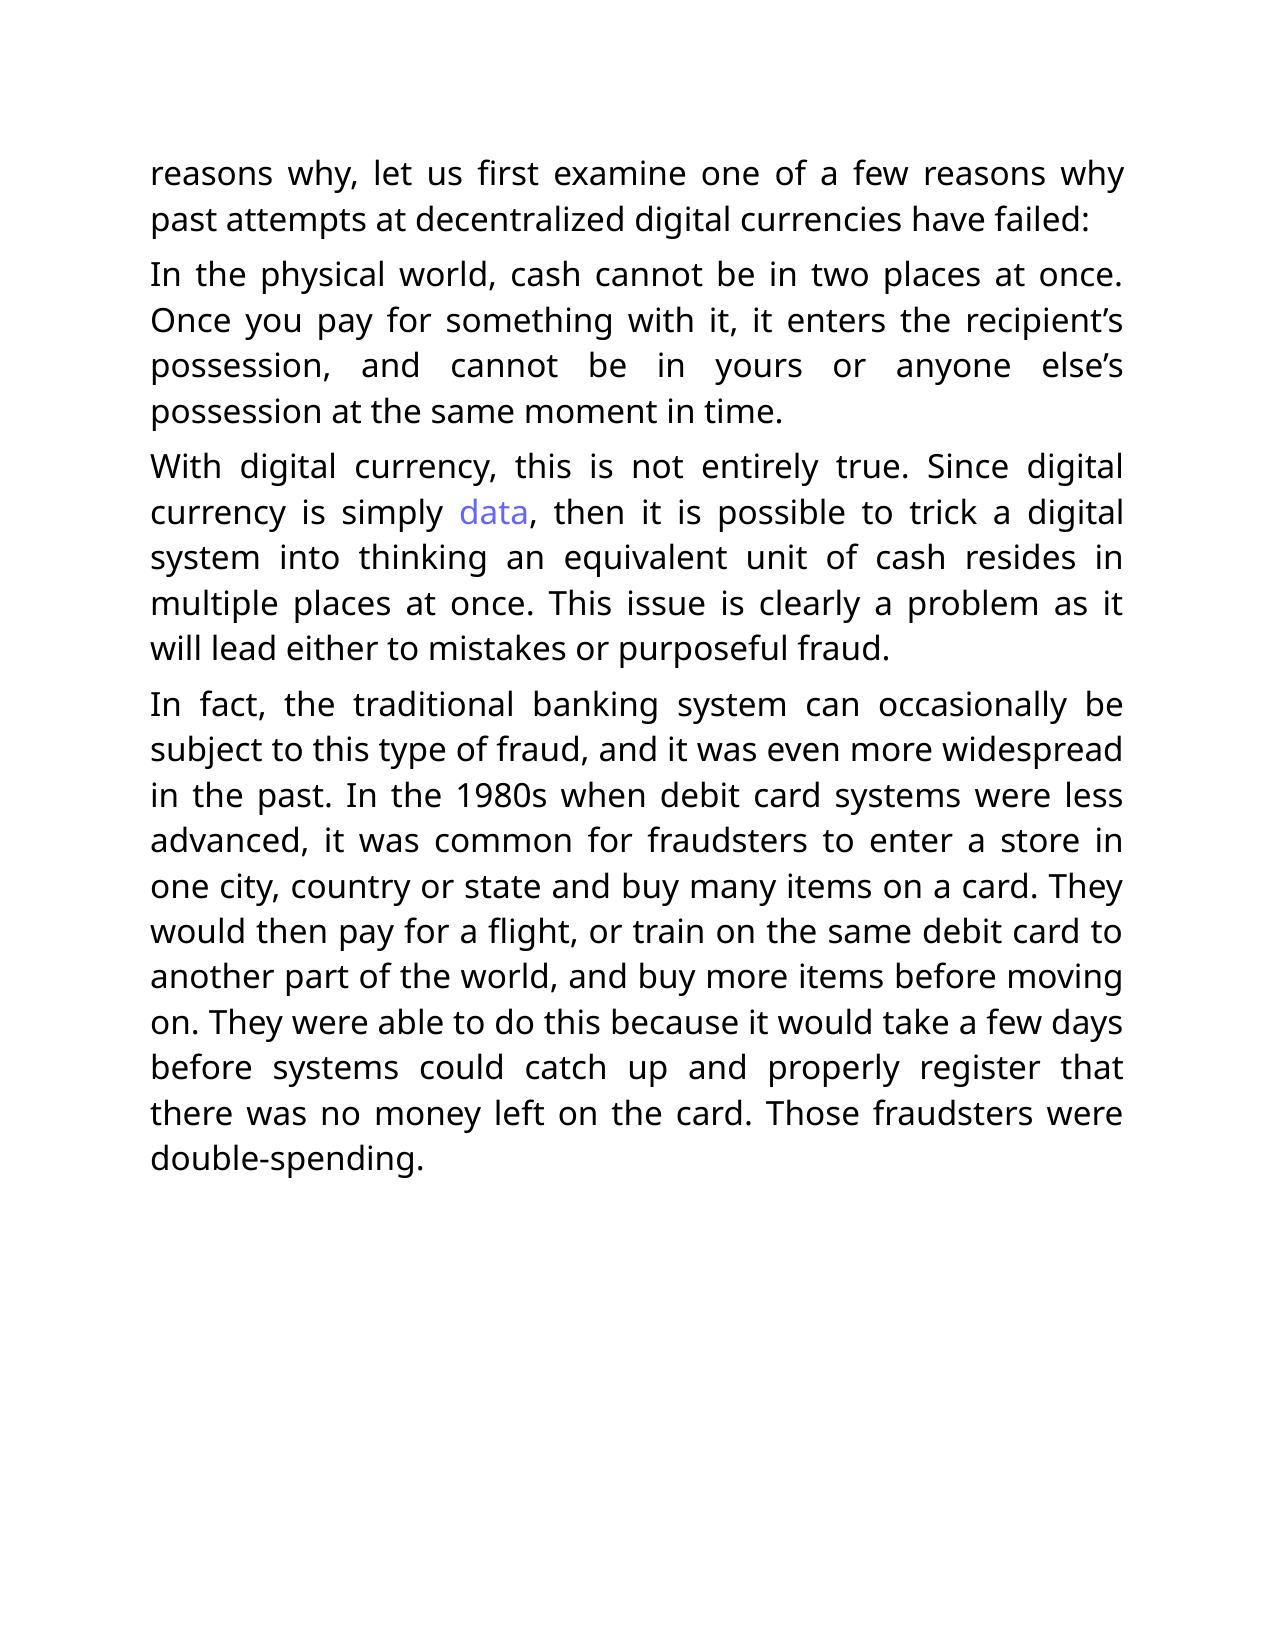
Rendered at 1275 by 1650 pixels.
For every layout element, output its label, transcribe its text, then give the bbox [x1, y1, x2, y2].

text In fact, the traditional banking system can occasionally be subject to this type of fraud, and it was even more widespread in the past. In the 1980s when debit card systems were less advanced, it was common for fraudsters to enter a store in one city, country or state and buy many items on a card. They would then pay for a flight, or train on the same debit card to another part of the world, and buy more items before moving on. They were able to do this because it would take a few days before systems could catch up and properly register that there was no money left on the card. Those fraudsters were double-spending. [150, 681, 1125, 1180]
text reasons why, let us first examine one of a few reasons why past attempts at decentralized digital currencies have failed: [150, 150, 1125, 241]
text In the physical world, cash cannot be in two places at once. Once you pay for something with it, it enters the recipient’s possession, and cannot be in yours or anyone else’s possession at the same moment in time. [150, 251, 1125, 433]
text With digital currency, this is not entirely true. Since digital currency is simply data, then it is possible to trick a digital system into thinking an equivalent unit of cash resides in multiple places at once. This issue is clearly a problem as it will lead either to mistakes or purposeful fraud. [150, 443, 1125, 670]
